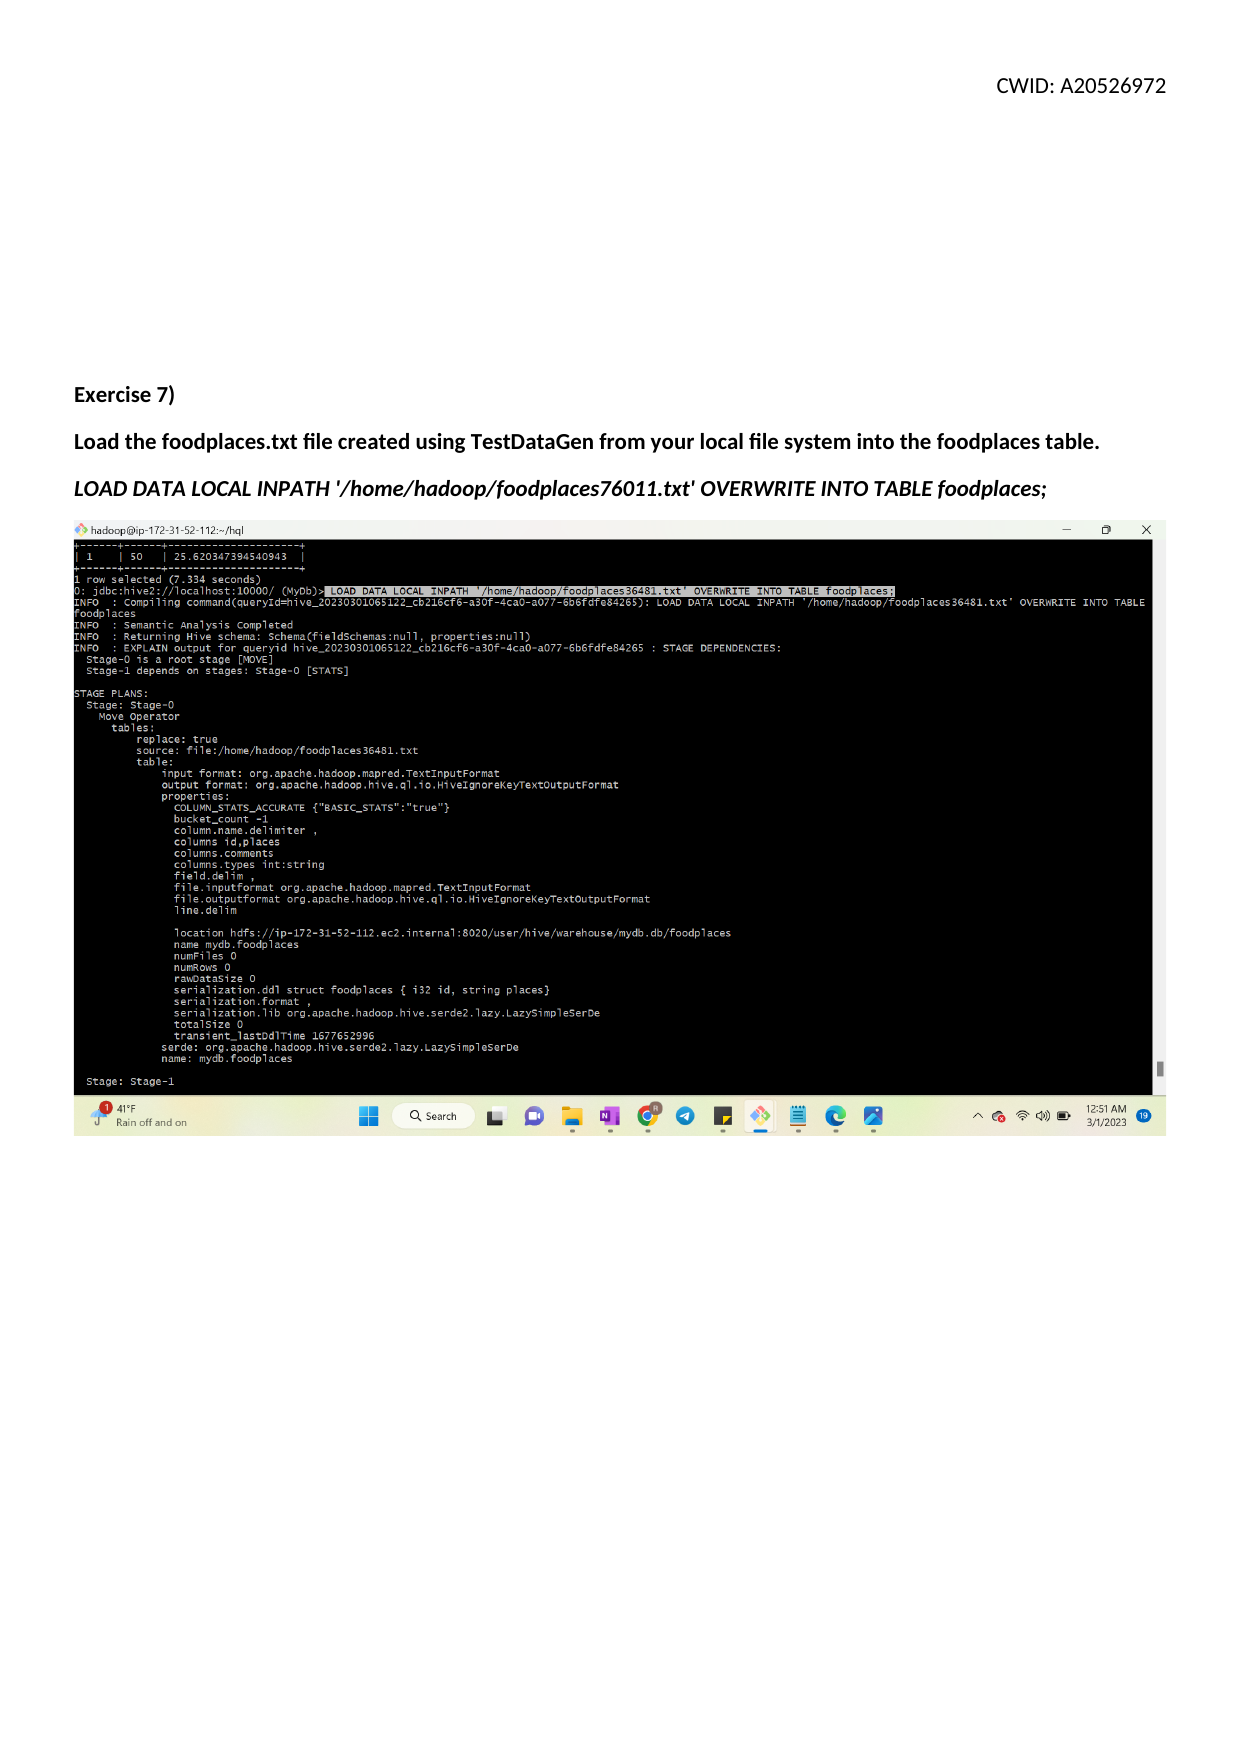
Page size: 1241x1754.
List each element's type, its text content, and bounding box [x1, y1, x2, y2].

text LOAD DATA LOCAL INPATH '/home/hadoop/foodplaces76011.txt' OVERWRITE INTO TABLE foodplaces; [74, 474, 1166, 502]
picture [73, 520, 1167, 1136]
text Exercise 7) [74, 380, 1166, 408]
text Load the foodplaces.txt file created using TestDataGen from your local file system into the foodplaces table. [74, 427, 1166, 455]
